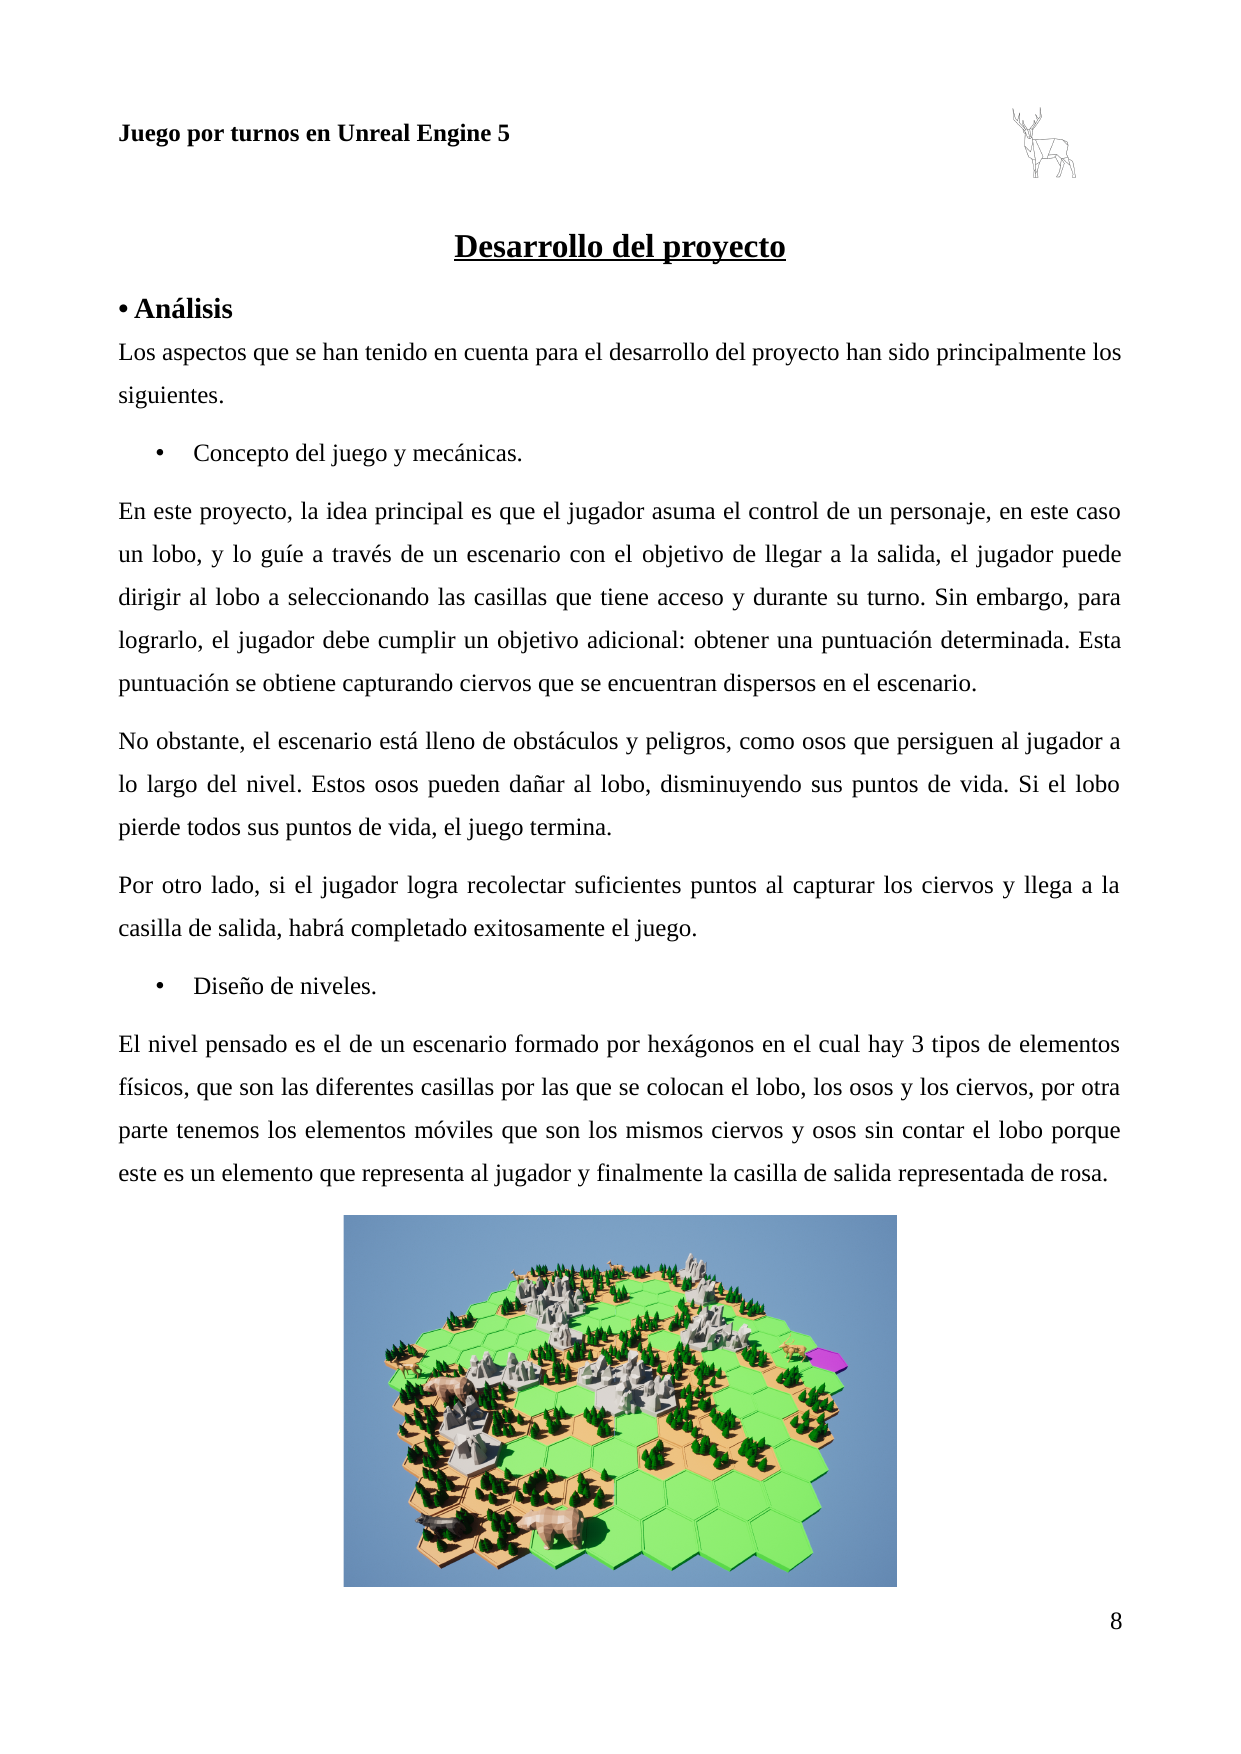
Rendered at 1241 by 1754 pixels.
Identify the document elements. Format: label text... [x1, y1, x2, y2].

picture [1004, 98, 1091, 186]
text Por otro lado, si el jugador logra recolectar suficientes puntos al capturar los ciervos y llega a la casilla de salida, habrá completado exitosamente el juego. [118, 870, 1122, 942]
text El nivel pensado es el de un escenario formado por hexágonos en el cual hay 3 tipos de elementos físicos, que son las diferentes casillas por las que se colocan el lobo, los osos y los ciervos, por otra parte tenemos los elementos móviles que son los mismos ciervos y osos sin contar el lobo porque este es un elemento que representa al jugador y finalmente la casilla de salida representada de rosa. [118, 1029, 1122, 1187]
text No obstante, el escenario está lleno de obstáculos y peligros, como osos que persiguen al jugador a lo largo del nivel. Estos osos pueden dañar al lobo, disminuyendo sus puntos de vida. Si el lobo pierde todos sus puntos de vida, el juego termina. [118, 726, 1122, 841]
subtitle • Análisis [118, 291, 1122, 325]
text Los aspectos que se han tenido en cuenta para el desarrollo del proyecto han sido principalmente los siguientes. [118, 337, 1122, 409]
list Concepto del juego y mecánicas. [156, 438, 1122, 467]
text En este proyecto, la idea principal es que el jugador asuma el control de un personaje, en este caso un lobo, y lo guíe a través de un escenario con el objetivo de llegar a la salida, el jugador puede dirigir al lobo a seleccionando las casillas que tiene acceso y durante su turno. Sin embargo, para lograrlo, el jugador debe cumplir un objetivo adicional: obtener una puntuación determinada. Esta puntuación se obtiene capturando ciervos que se encuentran dispersos en el escenario. [118, 496, 1122, 697]
picture [343, 1215, 897, 1587]
list Diseño de niveles. [156, 971, 1122, 1000]
subtitle Desarrollo del proyecto [118, 226, 1122, 264]
